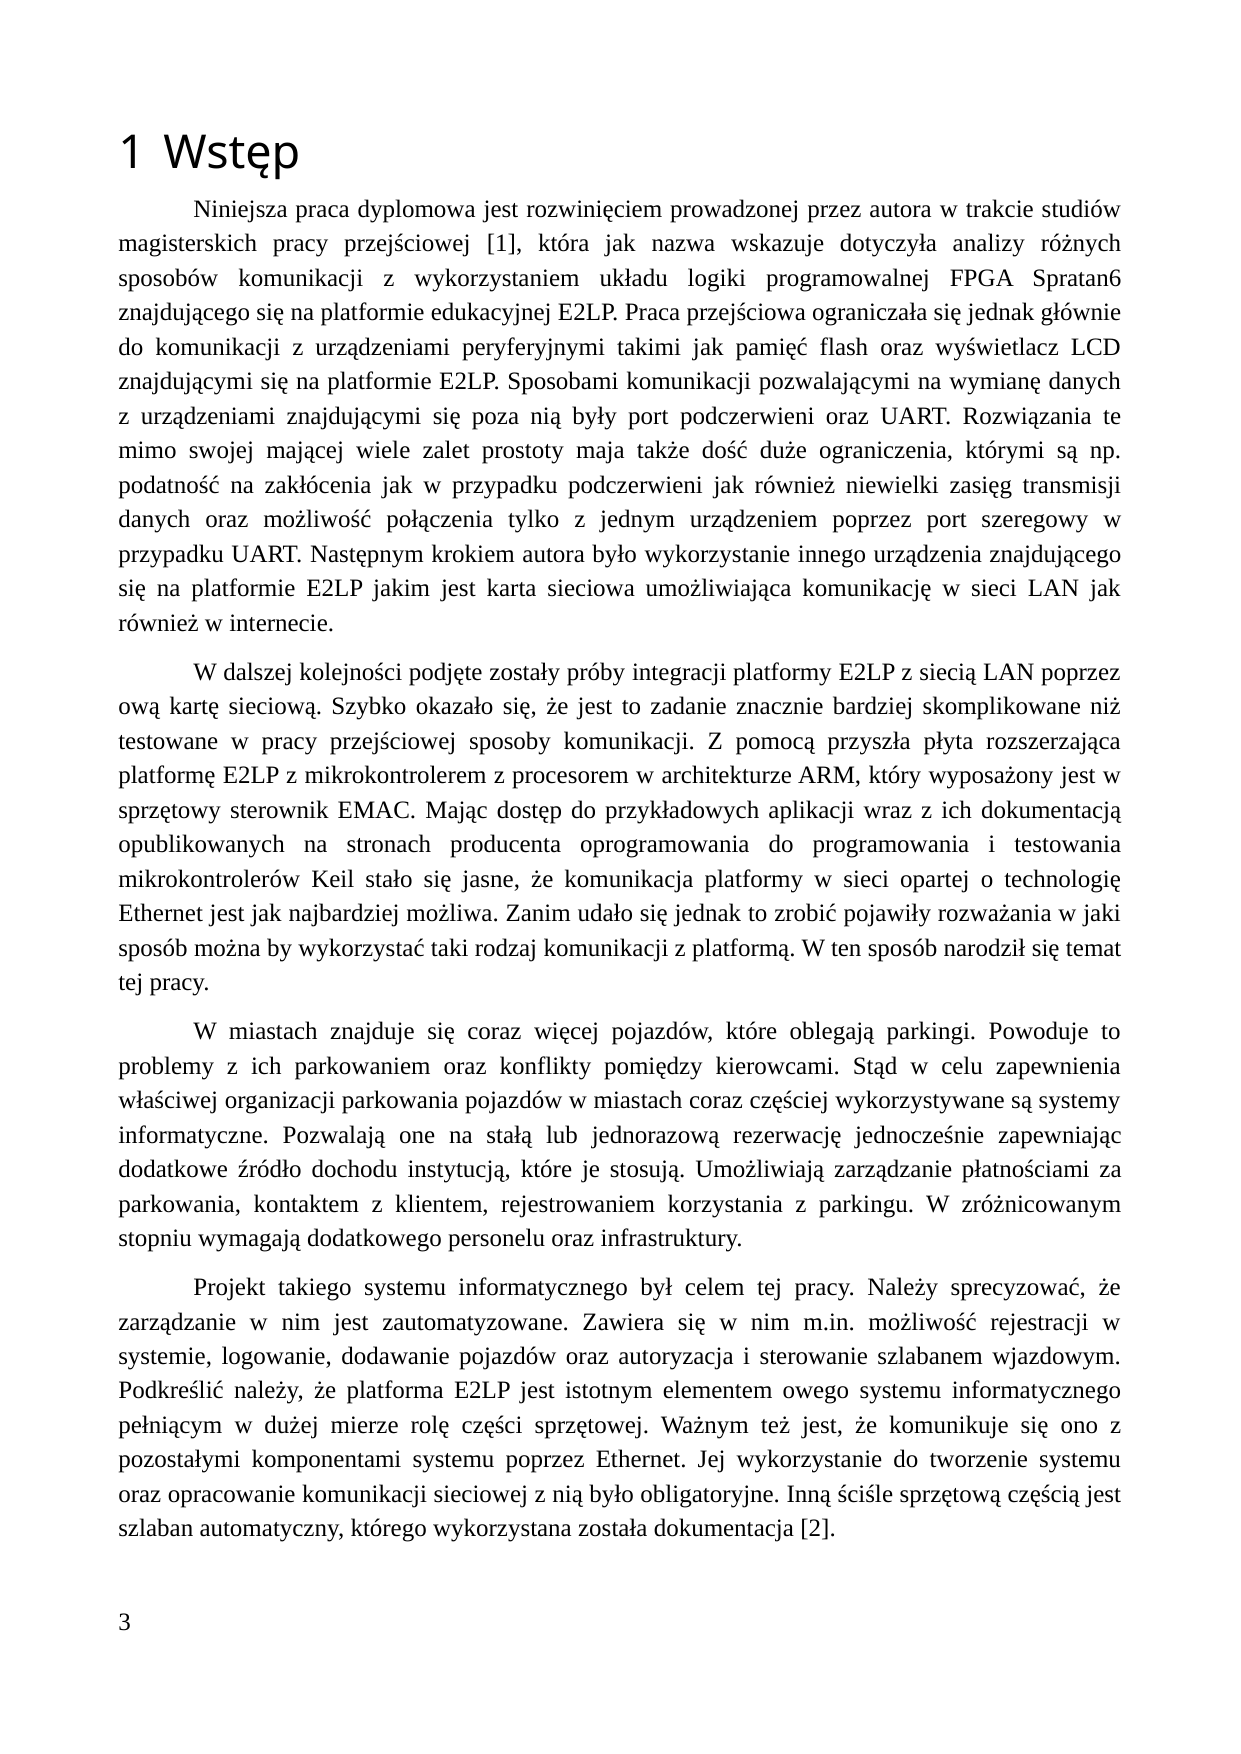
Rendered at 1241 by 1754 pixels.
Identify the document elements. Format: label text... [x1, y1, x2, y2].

text W dalszej kolejności podjęte zostały próby integracji platformy E2LP z siecią LAN poprzez ową kartę sieciową. Szybko okazało się, że jest to zadanie znacznie bardziej skomplikowane niż testowane w pracy przejściowej sposoby komunikacji. Z pomocą przyszła płyta rozszerzająca platformę E2LP z mikrokontrolerem z procesorem w architekturze ARM, który wyposażony jest w sprzętowy sterownik EMAC. Mając dostęp do przykładowych aplikacji wraz z ich dokumentacją opublikowanych na stronach producenta oprogramowania do programowania i testowania mikrokontrolerów Keil stało się jasne, że komunikacja platformy w sieci opartej o technologię Ethernet jest jak najbardziej możliwa. Zanim udało się jednak to zrobić pojawiły rozważania w jaki sposób można by wykorzystać taki rodzaj komunikacji z platformą. W ten sposób narodził się temat tej pracy. [118, 657, 1122, 996]
text W miastach znajduje się coraz więcej pojazdów, które oblegają parkingi. Powoduje to problemy z ich parkowaniem oraz konflikty pomiędzy kierowcami. Stąd w celu zapewnienia właściwej organizacji parkowania pojazdów w miastach coraz częściej wykorzystywane są systemy informatyczne. Pozwalają one na stałą lub jednorazową rezerwację jednocześnie zapewniając dodatkowe źródło dochodu instytucją, które je stosują. Umożliwiają zarządzanie płatnościami za parkowania, kontaktem z klientem, rejestrowaniem korzystania z parkingu. W zróżnicowanym stopniu wymagają dodatkowego personelu oraz infrastruktury. [118, 1016, 1122, 1252]
text Niniejsza praca dyplomowa jest rozwinięciem prowadzonej przez autora w trakcie studiów magisterskich pracy przejściowej [1], która jak nazwa wskazuje dotyczyła analizy różnych sposobów komunikacji z wykorzystaniem układu logiki programowalnej FPGA Spratan6 znajdującego się na platformie edukacyjnej E2LP. Praca przejściowa ograniczała się jednak głównie do komunikacji z urządzeniami peryferyjnymi takimi jak pamięć flash oraz wyświetlacz LCD znajdującymi się na platformie E2LP. Sposobami komunikacji pozwalającymi na wymianę danych z urządzeniami znajdującymi się poza nią były port podczerwieni oraz UART. Rozwiązania te mimo swojej mającej wiele zalet prostoty maja także dość duże ograniczenia, którymi są np. podatność na zakłócenia jak w przypadku podczerwieni jak również niewielki zasięg transmisji danych oraz możliwość połączenia tylko z jednym urządzeniem poprzez port szeregowy w przypadku UART. Następnym krokiem autora było wykorzystanie innego urządzenia znajdującego się na platformie E2LP jakim jest karta sieciowa umożliwiająca komunikację w sieci LAN jak również w internecie. [118, 194, 1122, 637]
text Projekt takiego systemu informatycznego był celem tej pracy. Należy sprecyzować, że zarządzanie w nim jest zautomatyzowane. Zawiera się w nim m.in. możliwość rejestracji w systemie, logowanie, dodawanie pojazdów oraz autoryzacja i sterowanie szlabanem wjazdowym. Podkreślić należy, że platforma E2LP jest istotnym elementem owego systemu informatycznego pełniącym w dużej mierze rolę części sprzętowej. Ważnym też jest, że komunikuje się ono z pozostałymi komponentami systemu poprzez Ethernet. Jej wykorzystanie do tworzenie systemu oraz opracowanie komunikacji sieciowej z nią było obligatoryjne. Inną ściśle sprzętową częścią jest szlaban automatyczny, którego wykorzystana została dokumentacja [2]. [118, 1272, 1122, 1542]
subtitle Wstęp [118, 118, 1122, 182]
